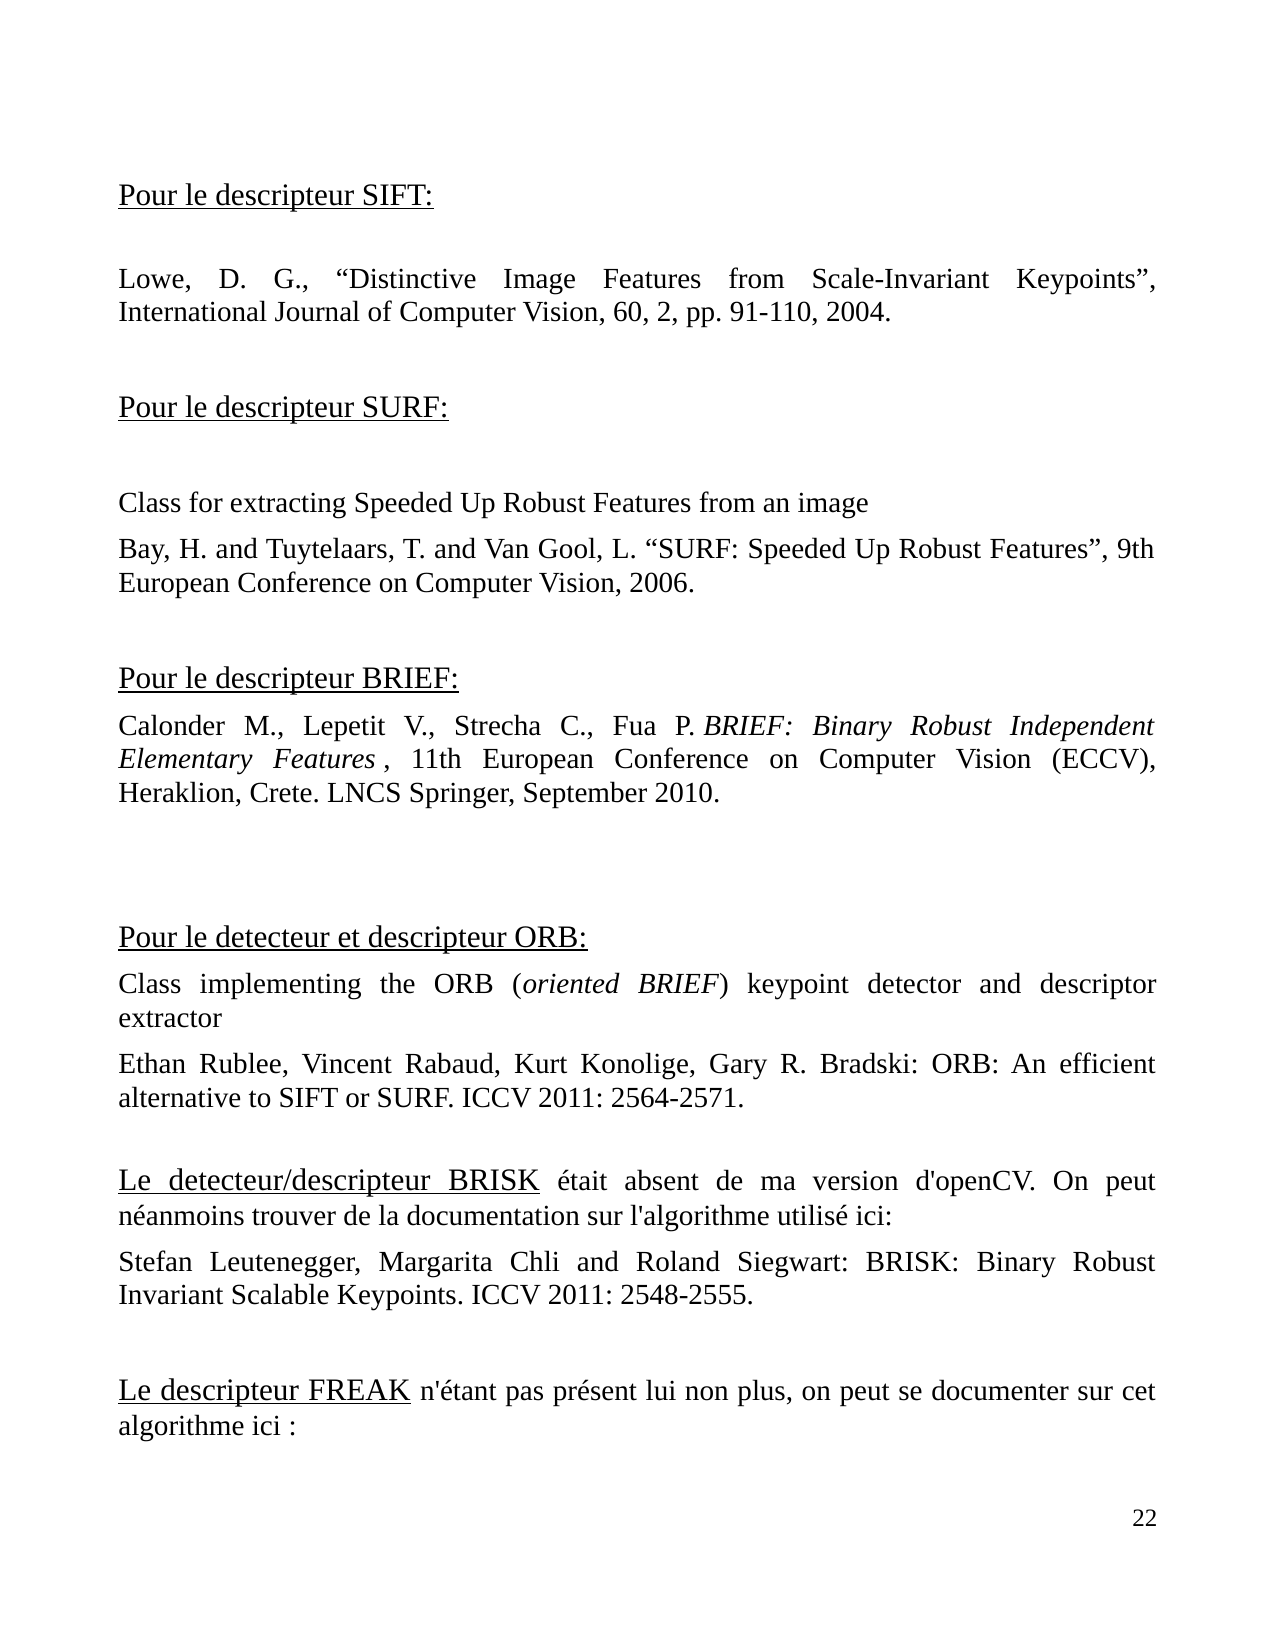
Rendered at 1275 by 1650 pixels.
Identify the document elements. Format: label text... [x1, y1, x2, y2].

text Pour le descripteur BRIEF: [118, 660, 1157, 696]
text Bay, H. and Tuytelaars, T. and Van Gool, L. “SURF: Speeded Up Robust Features”, 9th European Conference on Computer Vision, 2006. [118, 532, 1157, 599]
text Class implementing the ORB (oriented BRIEF) keypoint detector and descriptor extractor [118, 967, 1157, 1034]
text Stefan Leutenegger, Margarita Chli and Roland Siegwart: BRISK: Binary Robust Invariant Scalable Keypoints. ICCV 2011: 2548-2555. [118, 1244, 1157, 1311]
text Lowe, D. G., “Distinctive Image Features from Scale-Invariant Keypoints”, International Journal of Computer Vision, 60, 2, pp. 91-110, 2004. [118, 225, 1157, 328]
text Calonder M., Lepetit V., Strecha C., Fua P. BRIEF: Binary Robust Independent Elementary Features , 11th European Conference on Computer Vision (ECCV), Heraklion, Crete. LNCS Springer, September 2010. [118, 708, 1157, 809]
text Pour le detecteur et descripteur ORB: [118, 918, 1157, 954]
text Class for extracting Speeded Up Robust Features from an image [118, 486, 1157, 519]
text Pour le descripteur SIFT: [118, 176, 1157, 212]
text Pour le descripteur SURF: [118, 389, 1157, 425]
text Le detecteur/descripteur BRISK était absent de ma version d'openCV. On peut néanmoins trouver de la documentation sur l'algorithme utilisé ici: [118, 1162, 1157, 1231]
text Le descripteur FREAK n'étant pas présent lui non plus, on peut se documenter sur cet algorithme ici : [118, 1372, 1157, 1441]
text Ethan Rublee, Vincent Rabaud, Kurt Konolige, Gary R. Bradski: ORB: An efficient alternative to SIFT or SURF. ICCV 2011: 2564-2571. [118, 1046, 1157, 1149]
